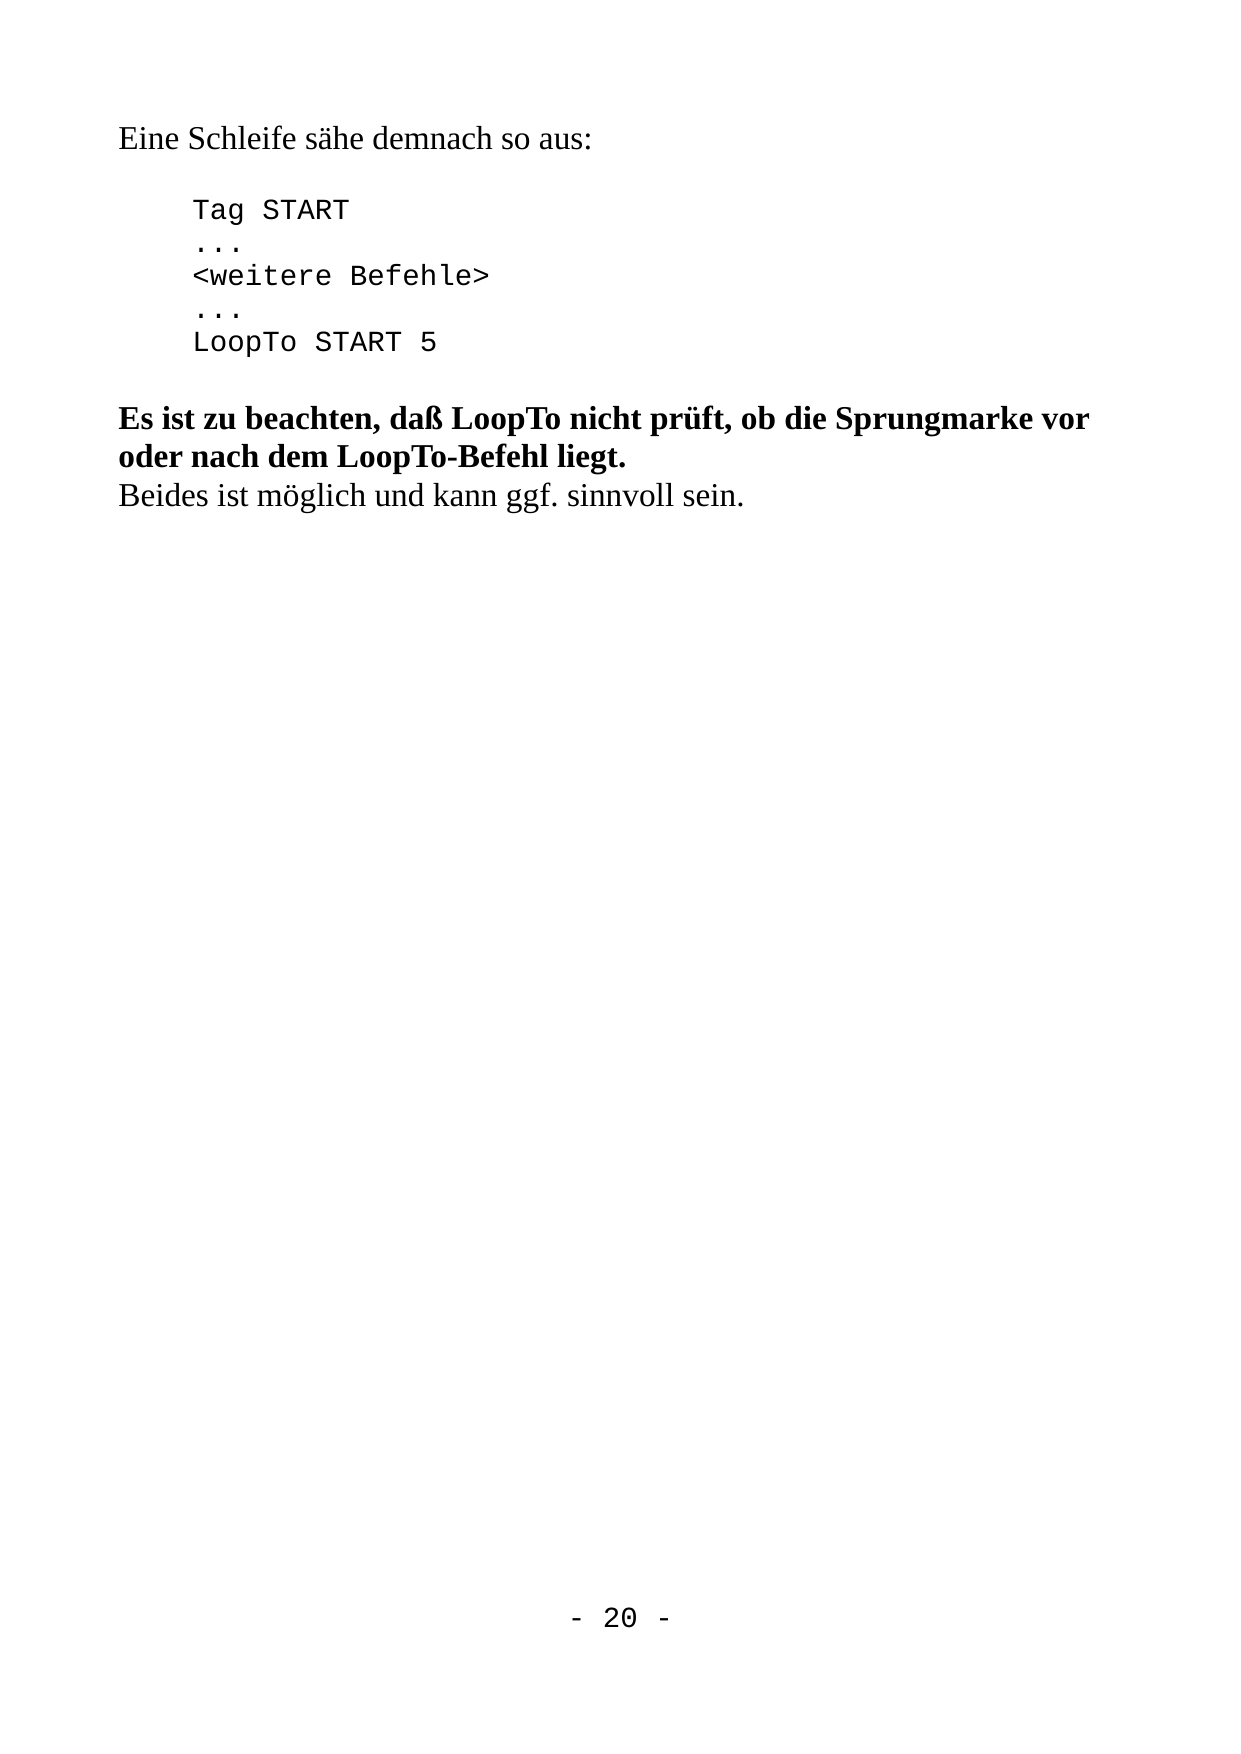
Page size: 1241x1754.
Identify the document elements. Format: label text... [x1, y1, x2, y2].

text ... [118, 294, 1122, 327]
text Eine Schleife sähe demnach so aus: [118, 118, 1122, 156]
text Beides ist möglich und kann ggf. sinnvoll sein. [118, 475, 1122, 513]
text LoopTo START 5 [118, 327, 1122, 360]
text Es ist zu beachten, daß LoopTo nicht prüft, ob die Sprungmarke vor oder nach dem LoopTo-Befehl liegt. [118, 398, 1122, 475]
text <weitere Befehle> [118, 261, 1122, 294]
text Tag START [118, 195, 1122, 228]
text ... [118, 228, 1122, 261]
